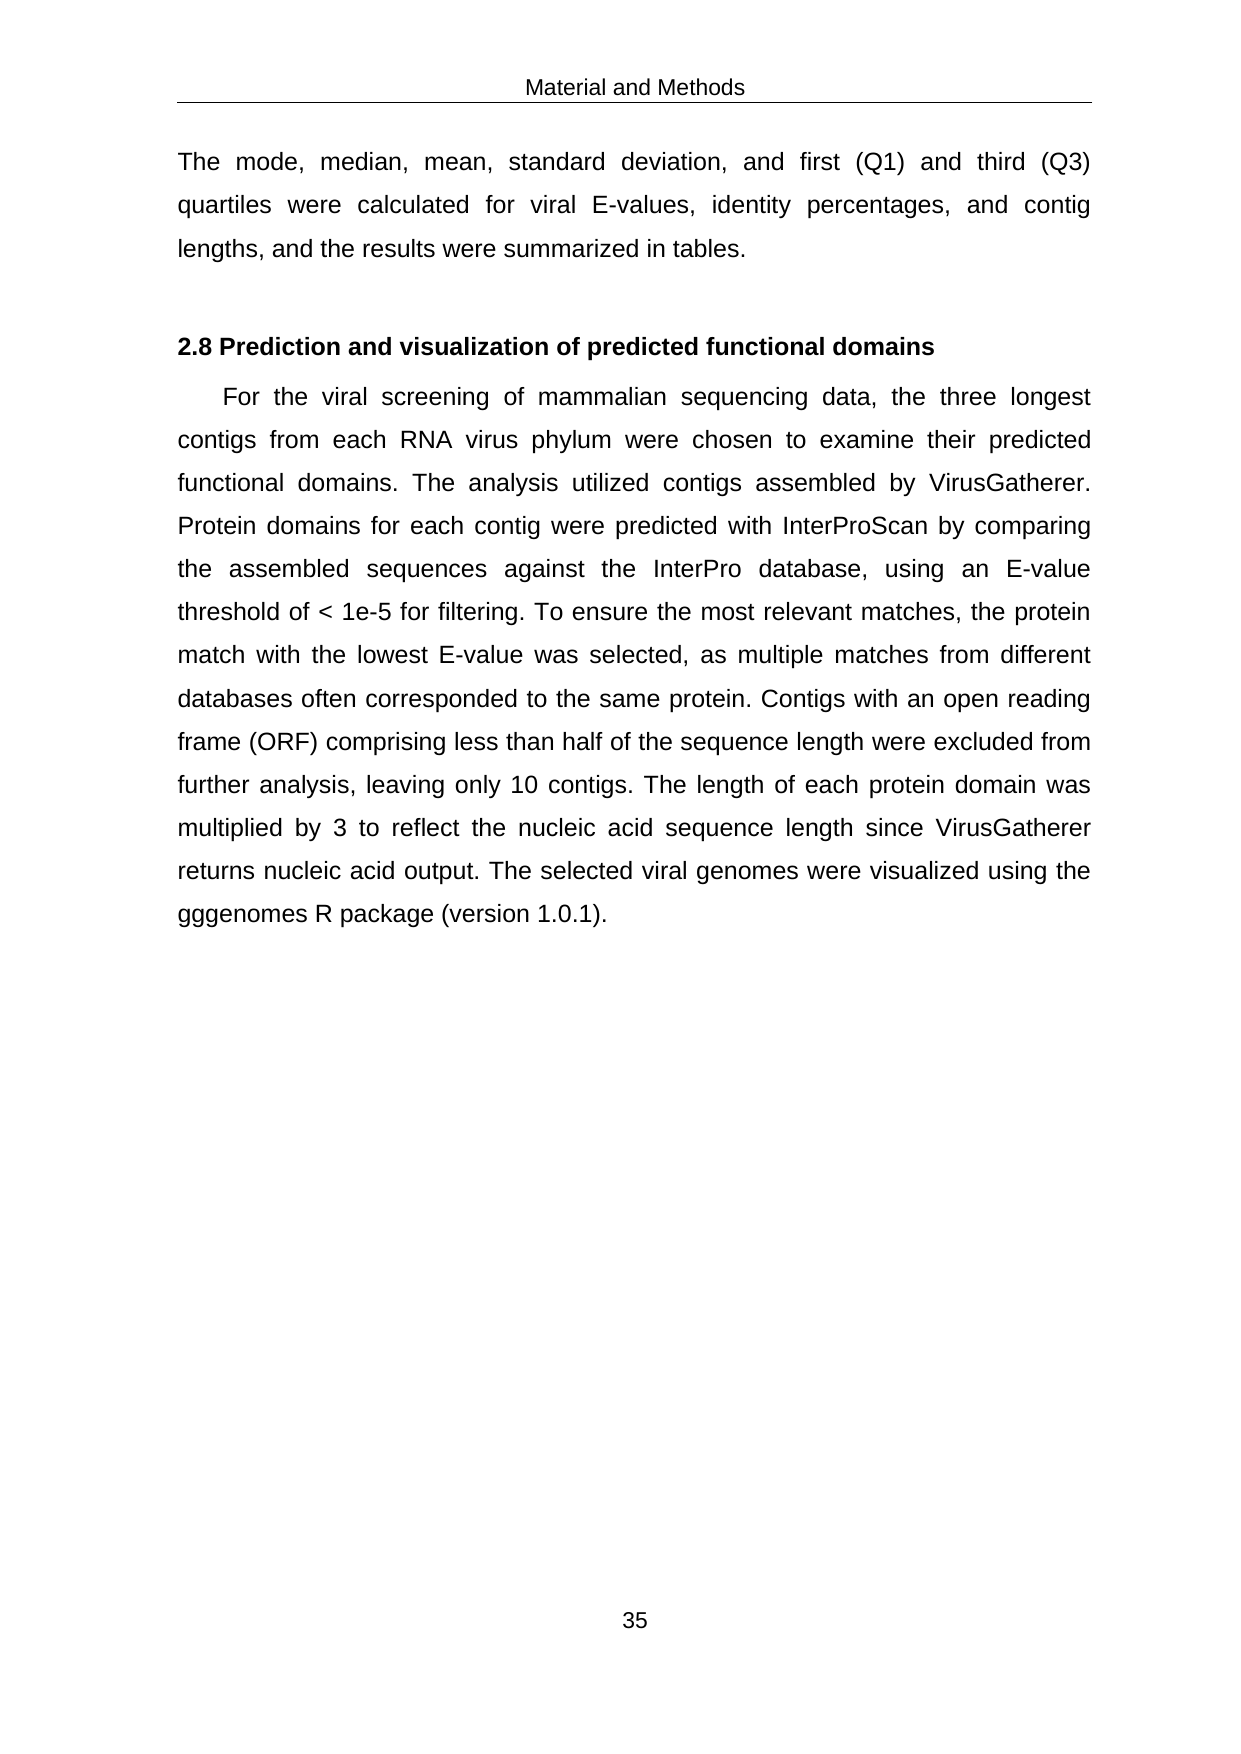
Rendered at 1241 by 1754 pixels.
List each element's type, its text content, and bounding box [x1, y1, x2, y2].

text For the viral screening of mammalian sequencing data, the three longest contigs from each RNA virus phylum were chosen to examine their predicted functional domains. The analysis utilized contigs assembled by VirusGatherer. Protein domains for each contig were predicted with InterProScan by comparing the assembled sequences against the InterPro database, using an E-value threshold of < 1e-5 for filtering. To ensure the most relevant matches, the protein match with the lowest E-value was selected, as multiple matches from different databases often corresponded to the same protein. Contigs with an open reading frame (ORF) comprising less than half of the sequence length were excluded from further analysis, leaving only 10 contigs. The length of each protein domain was multiplied by 3 to reflect the nucleic acid sequence length since VirusGatherer returns nucleic acid output. The selected viral genomes were visualized using the gggenomes R package (version 1.0.1). [177, 382, 1092, 928]
text The mode, median, mean, standard deviation, and first (Q1) and third (Q3) quartiles were calculated for viral E-values, identity percentages, and contig lengths, and the results were summarized in tables. [177, 147, 1092, 262]
subtitle 2.8 Prediction and visualization of predicted functional domains [177, 332, 1092, 361]
